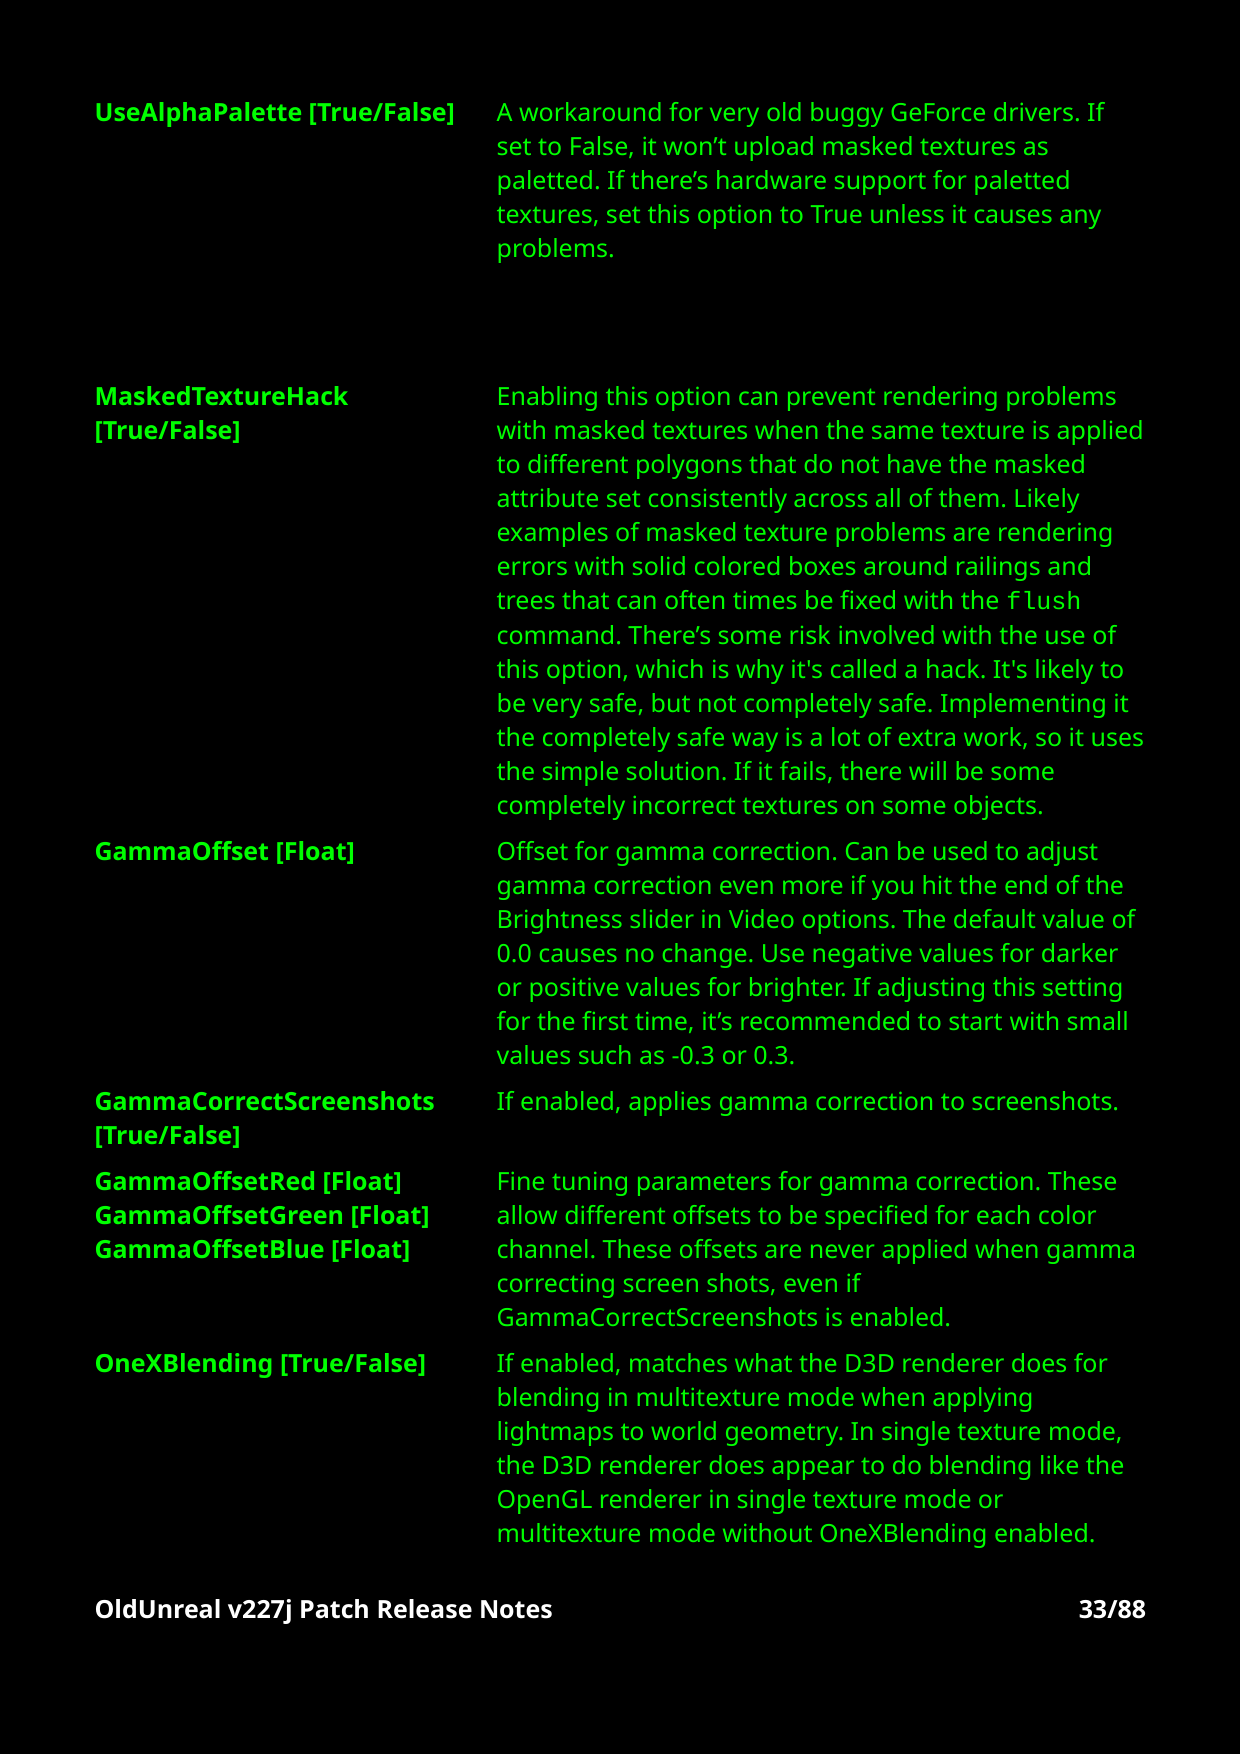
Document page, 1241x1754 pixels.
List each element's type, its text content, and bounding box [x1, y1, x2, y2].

table_cell A workaround for very old buggy GeForce drivers. If set to False, it won’t upload masked textures as paletted. If there’s hardware support for paletted textures, set this option to True unless it causes any problems. [492, 90, 1152, 373]
table_cell OneXBlending [True/False] [89, 1340, 491, 1555]
table_cell Offset for gamma correction. Can be used to adjust gamma correction even more if you hit the end of the Brightness slider in Video options. The default value of 0.0 causes no change. Use negative values for darker or positive values for brighter. If adjusting this setting for the first time, it’s recommended to start with small values such as -0.3 or 0.3. [492, 829, 1152, 1077]
table_cell UseAlphaPalette [True/False] [89, 90, 491, 373]
table_cell GammaOffsetRed [Float] GammaOffsetGreen [Float] GammaOffsetBlue [Float] [89, 1158, 491, 1339]
table_cell Enabling this option can prevent rendering problems with masked textures when the same texture is applied to different polygons that do not have the masked attribute set consistently across all of them. Likely examples of masked texture problems are rendering errors with solid colored boxes around railings and trees that can often times be fixed with the flush command. There’s some risk involved with the use of this option, which is why it's called a hack. It's likely to be very safe, but not completely safe. Implementing it the completely safe way is a lot of extra work, so it uses the simple solution. If it fails, there will be some completely incorrect textures on some objects. [492, 374, 1152, 827]
table_cell If enabled, matches what the D3D renderer does for blending in multitexture mode when applying lightmaps to world geometry. In single texture mode, the D3D renderer does appear to do blending like the OpenGL renderer in single texture mode or multitexture mode without OneXBlending enabled. [492, 1340, 1152, 1555]
table_cell MaskedTextureHack [True/False] [89, 374, 491, 827]
table_cell GammaCorrectScreenshots [True/False] [89, 1079, 491, 1157]
table_cell If enabled, applies gamma correction to screenshots. [492, 1079, 1152, 1157]
table_cell GammaOffset [Float] [89, 829, 491, 1077]
table_cell Fine tuning parameters for gamma correction. These allow different offsets to be specified for each color channel. These offsets are never applied when gamma correcting screen shots, even if GammaCorrectScreenshots is enabled. [492, 1158, 1152, 1339]
